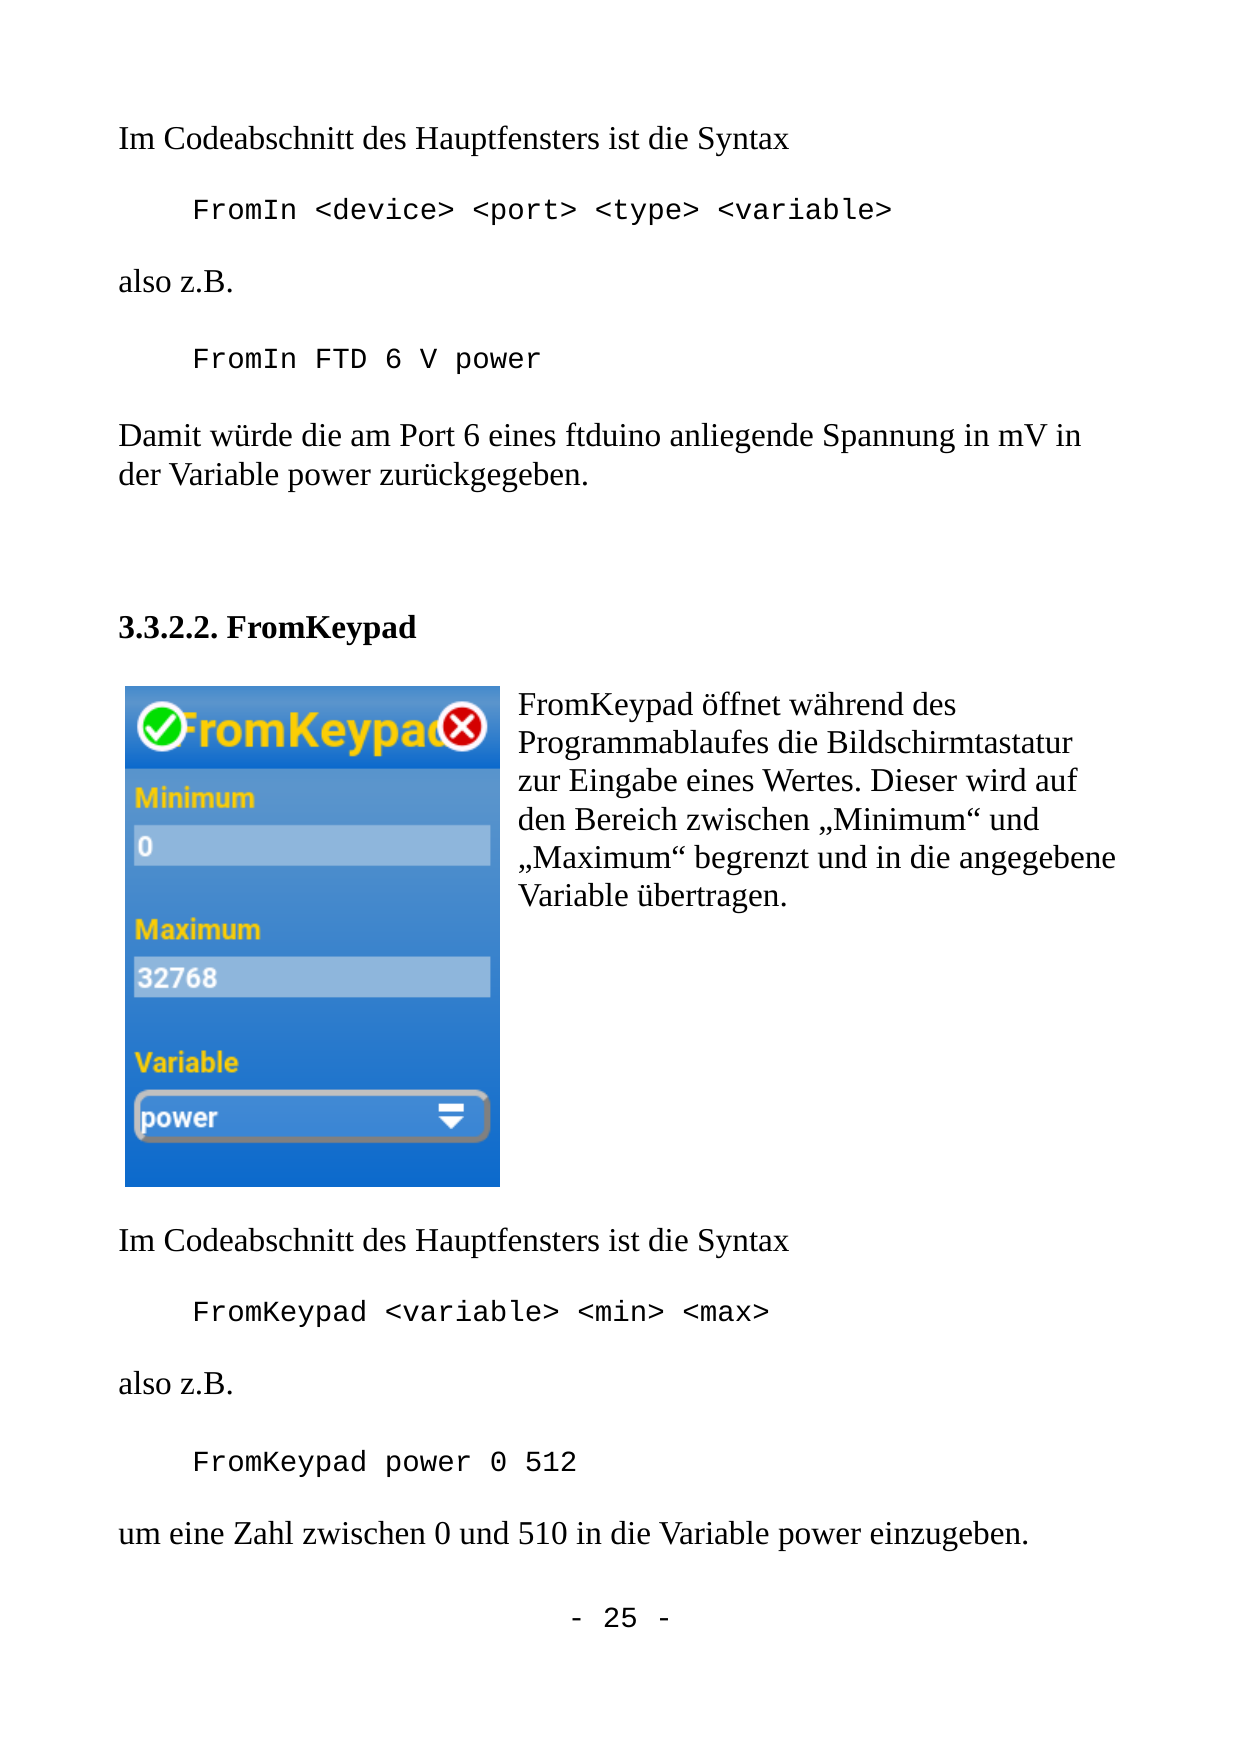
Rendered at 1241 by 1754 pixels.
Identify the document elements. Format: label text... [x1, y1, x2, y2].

text FromKeypad öffnet während des Programmablaufes die Bildschirmtastatur zur Eingabe eines Wertes. Dieser wird auf den Bereich zwischen „Minimum“ und „Maximum“ begrenzt und in die angegebene Variable übertragen. [118, 684, 1122, 914]
text Damit würde die am Port 6 eines ftduino anliegende Spannung in mV in der Variable power zurückgegeben. [118, 416, 1122, 492]
text FromKeypad <variable> <min> <max> [118, 1297, 1122, 1330]
text Im Codeabschnitt des Hauptfensters ist die Syntax [118, 118, 1122, 156]
text um eine Zahl zwischen 0 und 510 in die Variable power einzugeben. [118, 1513, 1122, 1551]
text Im Codeabschnitt des Hauptfensters ist die Syntax [118, 1221, 1122, 1259]
text 3.3.2.2. FromKeypad [118, 607, 1122, 646]
text FromKeypad power 0 512 [118, 1440, 1122, 1480]
picture [125, 686, 500, 1187]
text also z.B. [118, 1363, 1122, 1402]
text FromIn <device> <port> <type> <variable> [118, 195, 1122, 228]
text FromIn FTD 6 V power [118, 337, 1122, 377]
text also z.B. [118, 261, 1122, 299]
